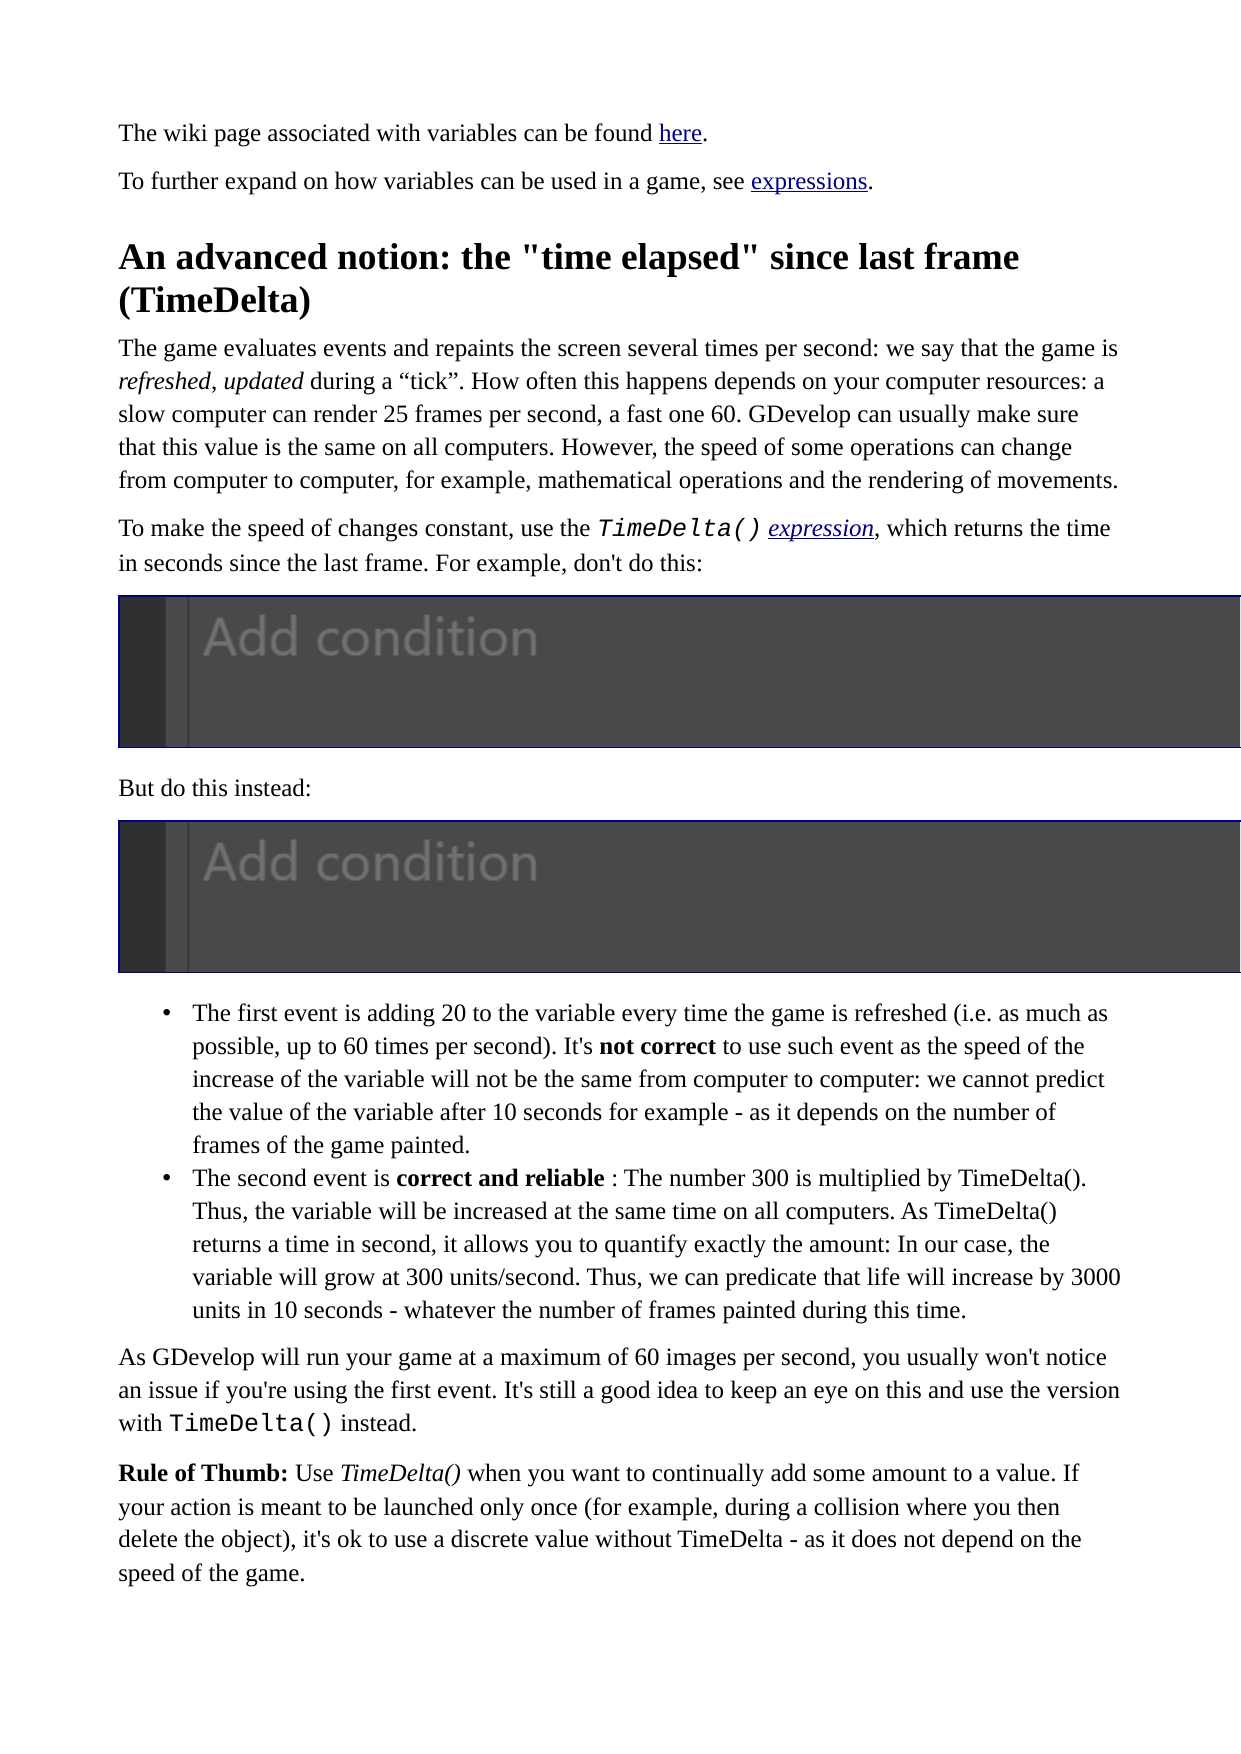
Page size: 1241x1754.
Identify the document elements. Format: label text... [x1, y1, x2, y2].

list The first event is adding 20 to the variable every time the game is refreshed (i.e. as much as possible, up to 60 times per second). It's not correct to use such event as the speed of the increase of the variable will not be the same from computer to computer: we cannot predict the value of the variable after 10 seconds for example - as it depends on the number of frames of the game painted. [162, 998, 1122, 1158]
picture [120, 597, 1241, 747]
text The wiki page associated with variables can be found here. [118, 118, 1122, 147]
text To further expand on how variables can be used in a game, see expressions. [118, 166, 1122, 194]
list The second event is correct and reliable : The number 300 is multiplied by TimeDelta(). Thus, the variable will be increased at the same time on all computers. As TimeDelta() returns a time in second, it allows you to quantify exactly the amount: In our case, the variable will grow at 300 units/second. Thus, we can predicate that life will increase by 3000 units in 10 seconds - whatever the number of frames painted during this time. [162, 1163, 1122, 1324]
text Rule of Thumb: Use TimeDelta() when you want to continually add some amount to a value. If your action is meant to be launched only once (for example, during a collision where you then delete the object), it's ok to use a discrete value without TimeDelta - as it does not depend on the speed of the game. [118, 1458, 1122, 1586]
text As GDevelop will run your game at a maximum of 60 images per second, you usually won't notice an issue if you're using the first event. It's still a good idea to keep an eye on this and use the version with TimeDelta() instead. [118, 1342, 1122, 1439]
picture [120, 822, 1241, 972]
text But do this instead: [118, 773, 1122, 801]
text The game evaluates events and repaints the screen several times per second: we say that the game is refreshed, updated during a “tick”. How often this happens depends on your computer resources: a slow computer can render 25 frames per second, a fast one 60. GDevelop can usually make sure that this value is the same on all computers. However, the speed of some operations can change from computer to computer, for example, mathematical operations and the rendering of movements. [118, 333, 1122, 494]
text To make the speed of changes constant, use the TimeDelta() expression, which returns the time in seconds since the last frame. For example, don't do this: [118, 513, 1122, 576]
subtitle An advanced notion: the "time elapsed" since last frame (TimeDelta) [118, 234, 1122, 320]
